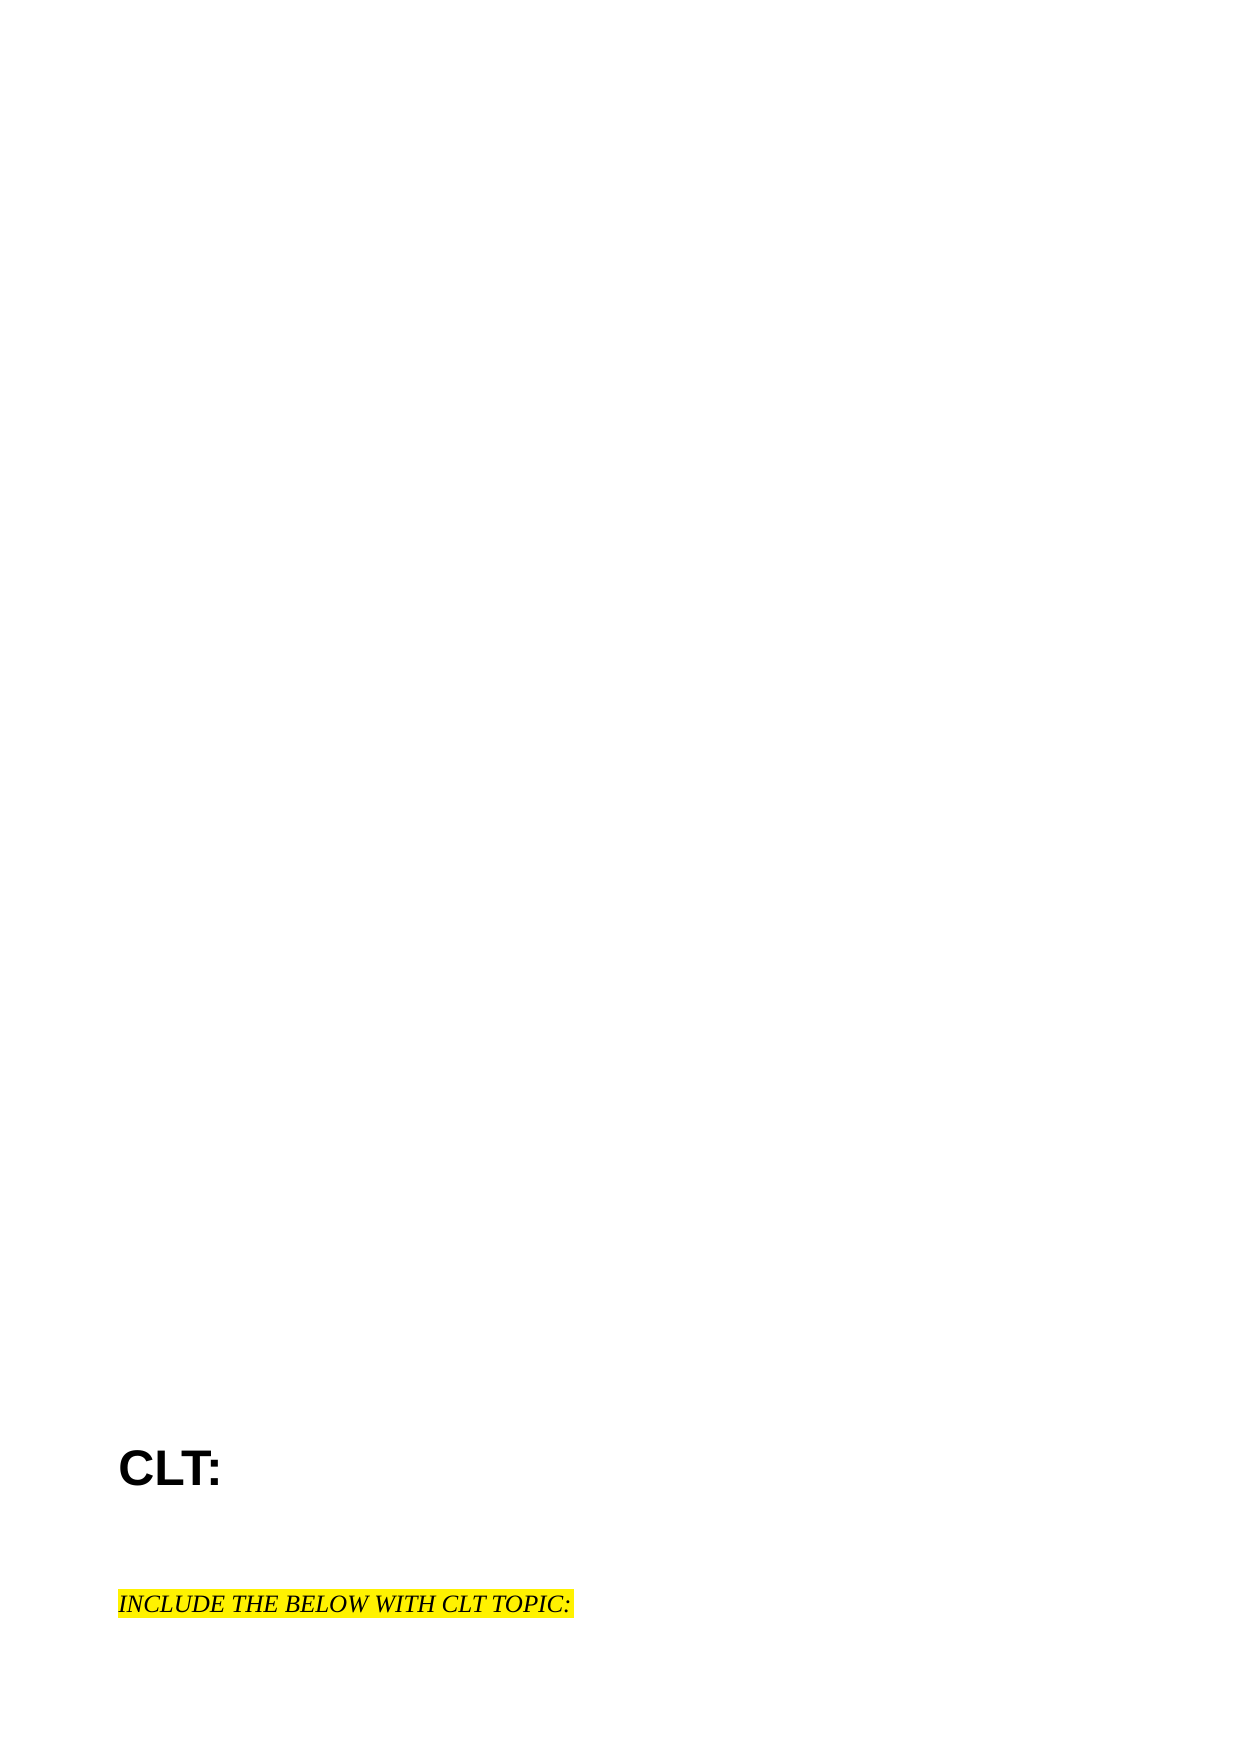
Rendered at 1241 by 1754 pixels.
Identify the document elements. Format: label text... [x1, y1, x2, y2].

subtitle CLT: [118, 1439, 1122, 1496]
text INCLUDE THE BELOW WITH CLT TOPIC: [118, 1589, 1122, 1618]
